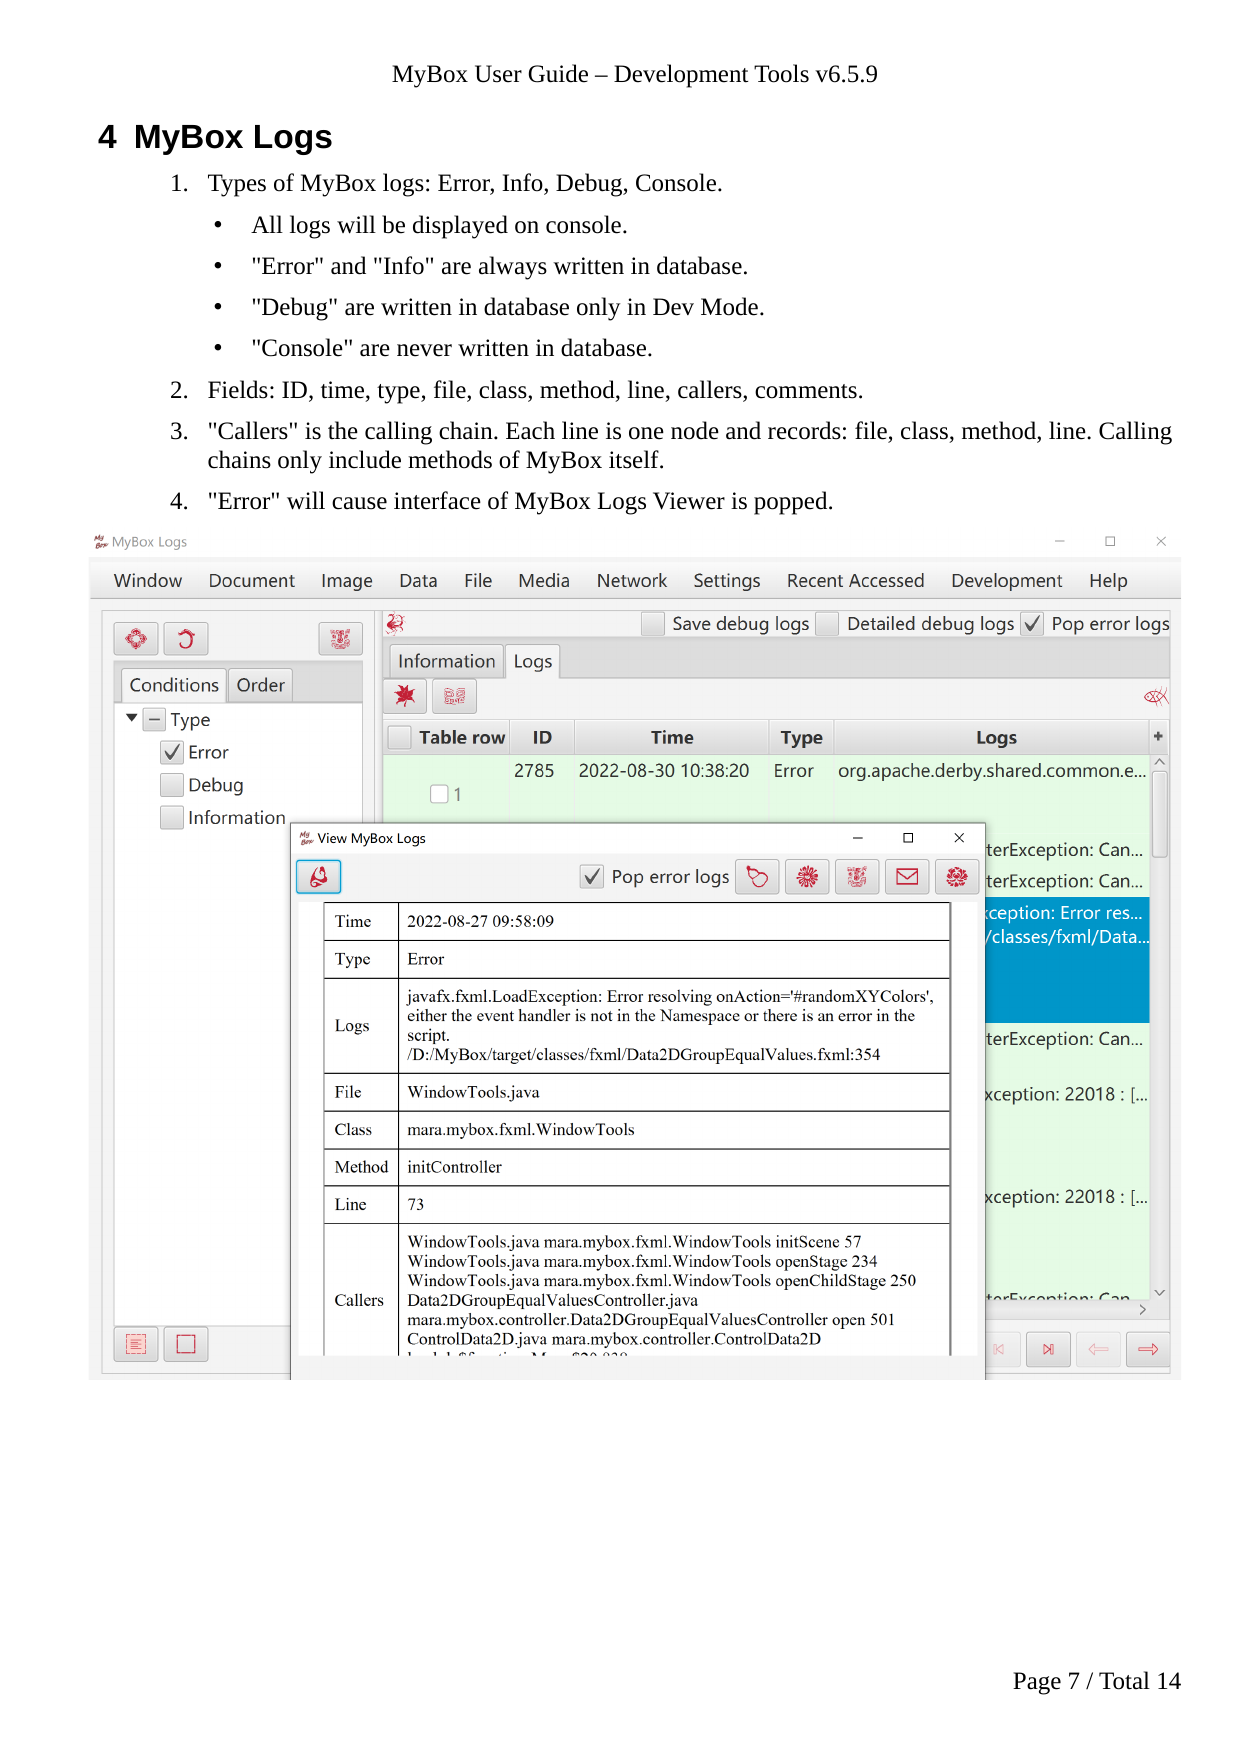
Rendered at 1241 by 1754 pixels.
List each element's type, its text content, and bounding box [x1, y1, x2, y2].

list "Console" are never written in database. [213, 333, 1181, 362]
picture [88, 527, 1182, 1380]
list "Callers" is the calling chain. Each line is one node and records: file, class, method, line. Calling chains only include methods of MyBox itself. [170, 416, 1181, 473]
list "Error" and "Info" are always written in database. [213, 251, 1181, 280]
subtitle MyBox Logs [88, 117, 1181, 156]
list "Error" will cause interface of MyBox Logs Viewer is popped. [170, 486, 1181, 515]
list All logs will be displayed on console. [213, 210, 1181, 238]
list Types of MyBox logs: Error, Info, Debug, Console. [170, 168, 1181, 197]
list Fields: ID, time, type, file, class, method, line, callers, comments. [170, 375, 1181, 403]
list "Debug" are written in database only in Dev Mode. [213, 292, 1181, 321]
